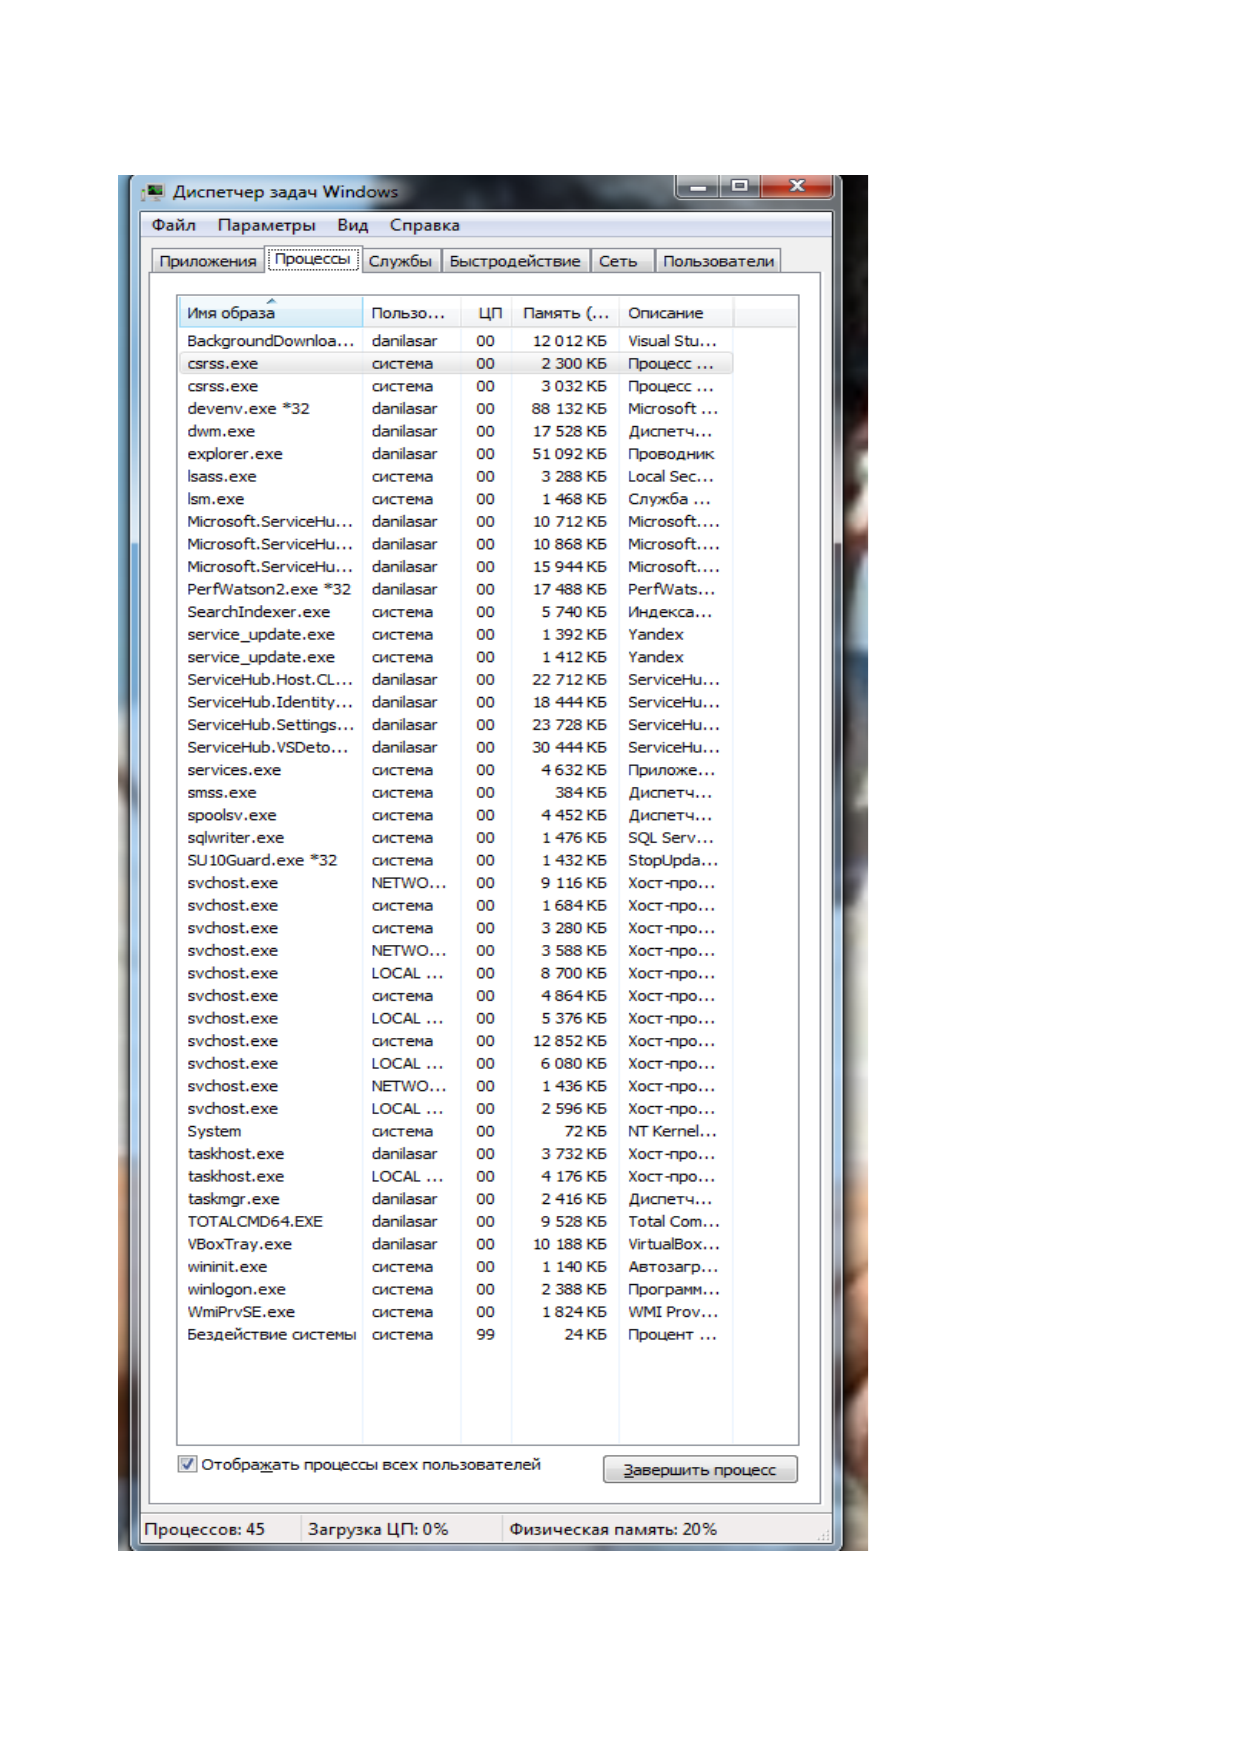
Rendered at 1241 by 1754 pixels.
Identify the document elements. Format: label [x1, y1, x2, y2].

picture [118, 175, 869, 1551]
